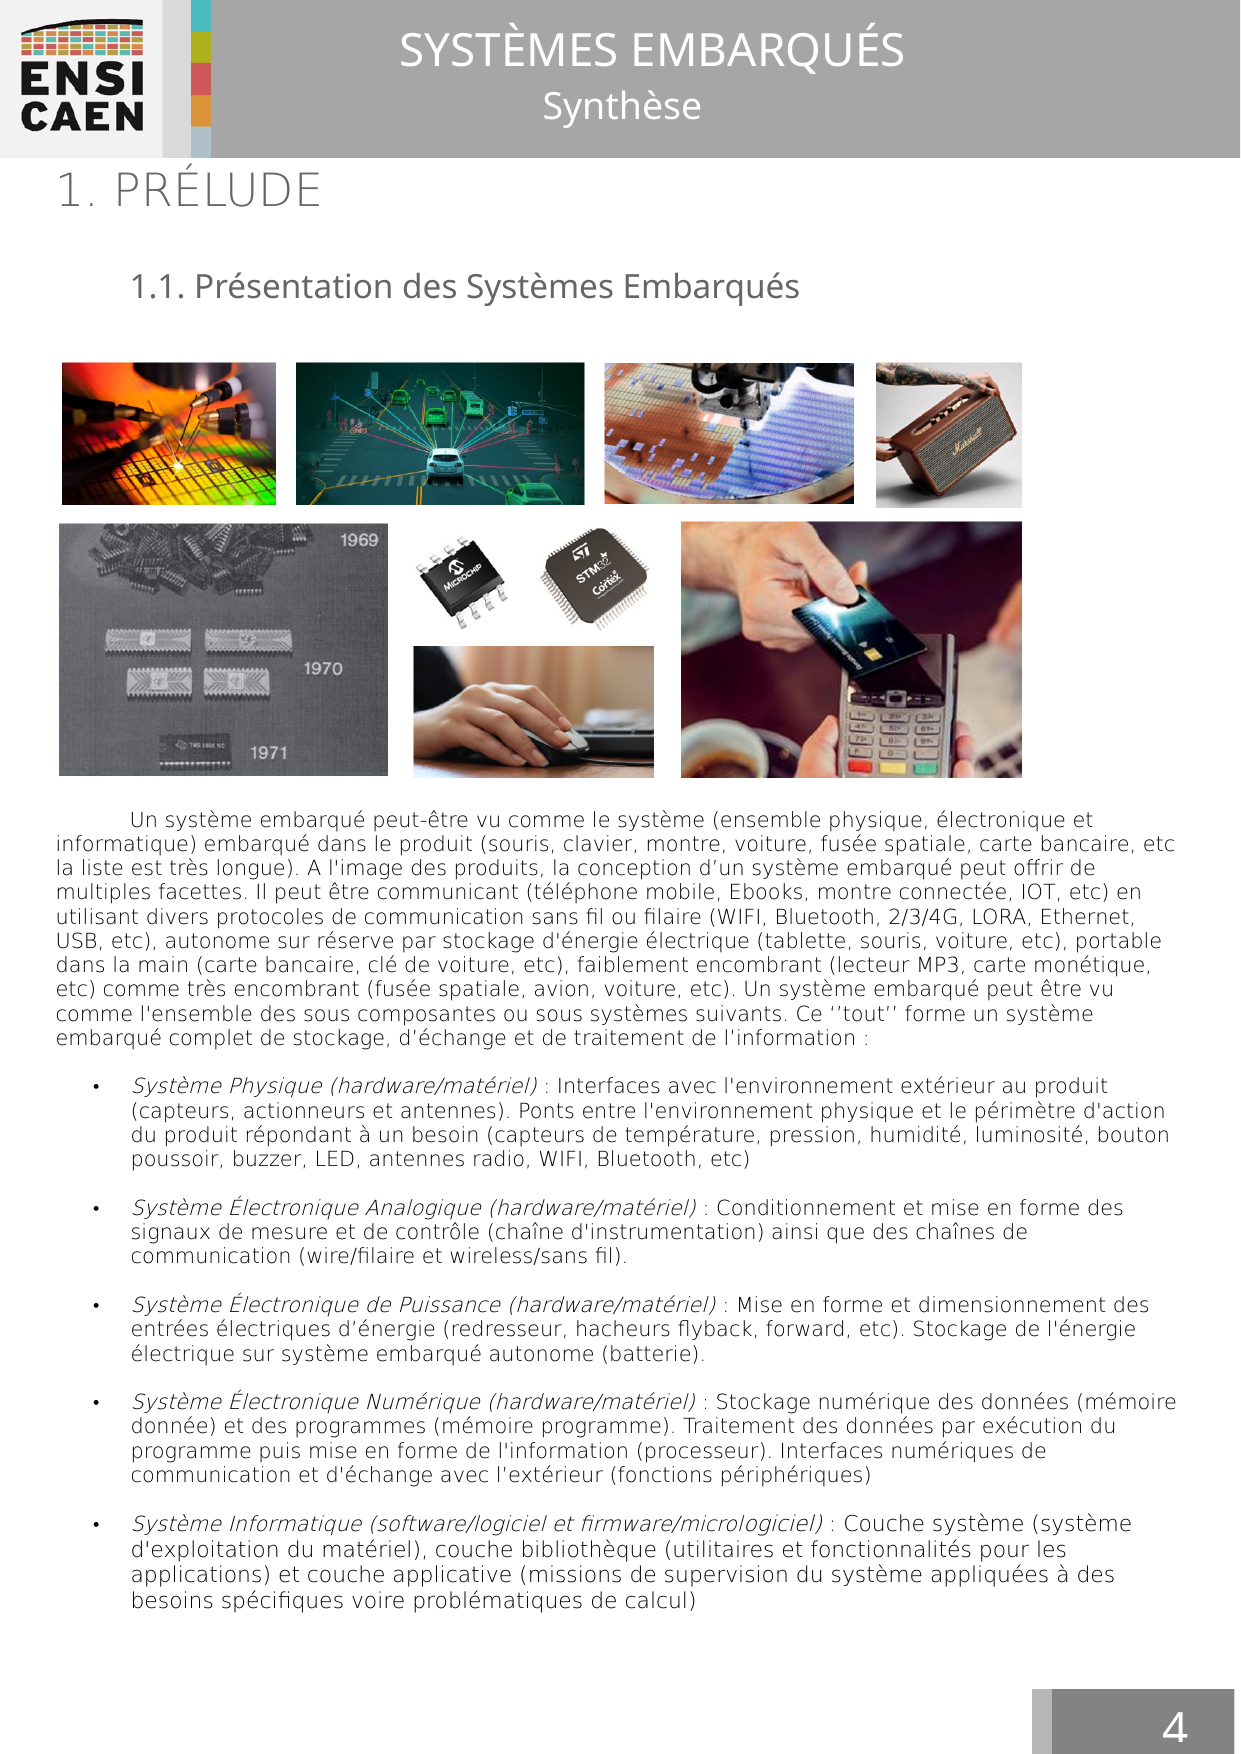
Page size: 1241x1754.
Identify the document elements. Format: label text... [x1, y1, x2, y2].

picture [55, 353, 1030, 784]
text Un système embarqué peut-être vu comme le système (ensemble physique, électronique et informatique) embarqué dans le produit (souris, clavier, montre, voiture, fusée spatiale, carte bancaire, etc la liste est très longue). A l'image des produits, la conception d’un système embarqué peut offrir de multiples facettes. Il peut être communicant (téléphone mobile, Ebooks, montre connectée, IOT, etc) en utilisant divers protocoles de communication sans fil ou filaire (WIFI, Bluetooth, 2/3/4G, LORA, Ethernet, USB, etc), autonome sur réserve par stockage d'énergie électrique (tablette, souris, voiture, etc), portable dans la main (carte bancaire, clé de voiture, etc), faiblement encombrant (lecteur MP3, carte monétique, etc) comme très encombrant (fusée spatiale, avion, voiture, etc). Un système embarqué peut être vu comme l'ensemble des sous composantes ou sous systèmes suivants. Ce ‘’tout’’ forme un système embarqué complet de stockage, d’échange et de traitement de l’information : [55, 808, 1189, 1050]
list Système Électronique Analogique (hardware/matériel) : Conditionnement et mise en forme des signaux de mesure et de contrôle (chaîne d'instrumentation) ainsi que des chaînes de communication (wire/filaire et wireless/sans fil). [93, 1196, 1189, 1269]
picture [1032, 1689, 1235, 1754]
text 1.1. Présentation des Systèmes Embarqués [55, 263, 1189, 308]
text 1. PRÉLUDE [55, 164, 1189, 217]
list Système Informatique (software/logiciel et firmware/micrologiciel) : Couche système (système d'exploitation du matériel), couche bibliothèque (utilitaires et fonctionnalités pour les applications) et couche applicative (missions de supervision du système appliquées à des besoins spécifiques voire problématiques de calcul) [93, 1511, 1189, 1613]
list Système Électronique de Puissance (hardware/matériel) : Mise en forme et dimensionnement des entrées électriques d’énergie (redresseur, hacheurs flyback, forward, etc). Stockage de l'énergie électrique sur système embarqué autonome (batterie). [93, 1293, 1189, 1366]
picture [0, 0, 1241, 158]
list Système Électronique Numérique (hardware/matériel) : Stockage numérique des données (mémoire donnée) et des programmes (mémoire programme). Traitement des données par exécution du programme puis mise en forme de l'information (processeur). Interfaces numériques de communication et d'échange avec l’extérieur (fonctions périphériques) [93, 1390, 1189, 1487]
list Système Physique (hardware/matériel) : Interfaces avec l'environnement extérieur au produit (capteurs, actionneurs et antennes). Ponts entre l'environnement physique et le périmètre d'action du produit répondant à un besoin (capteurs de température, pression, humidité, luminosité, bouton poussoir, buzzer, LED, antennes radio, WIFI, Bluetooth, etc) [93, 1074, 1189, 1172]
